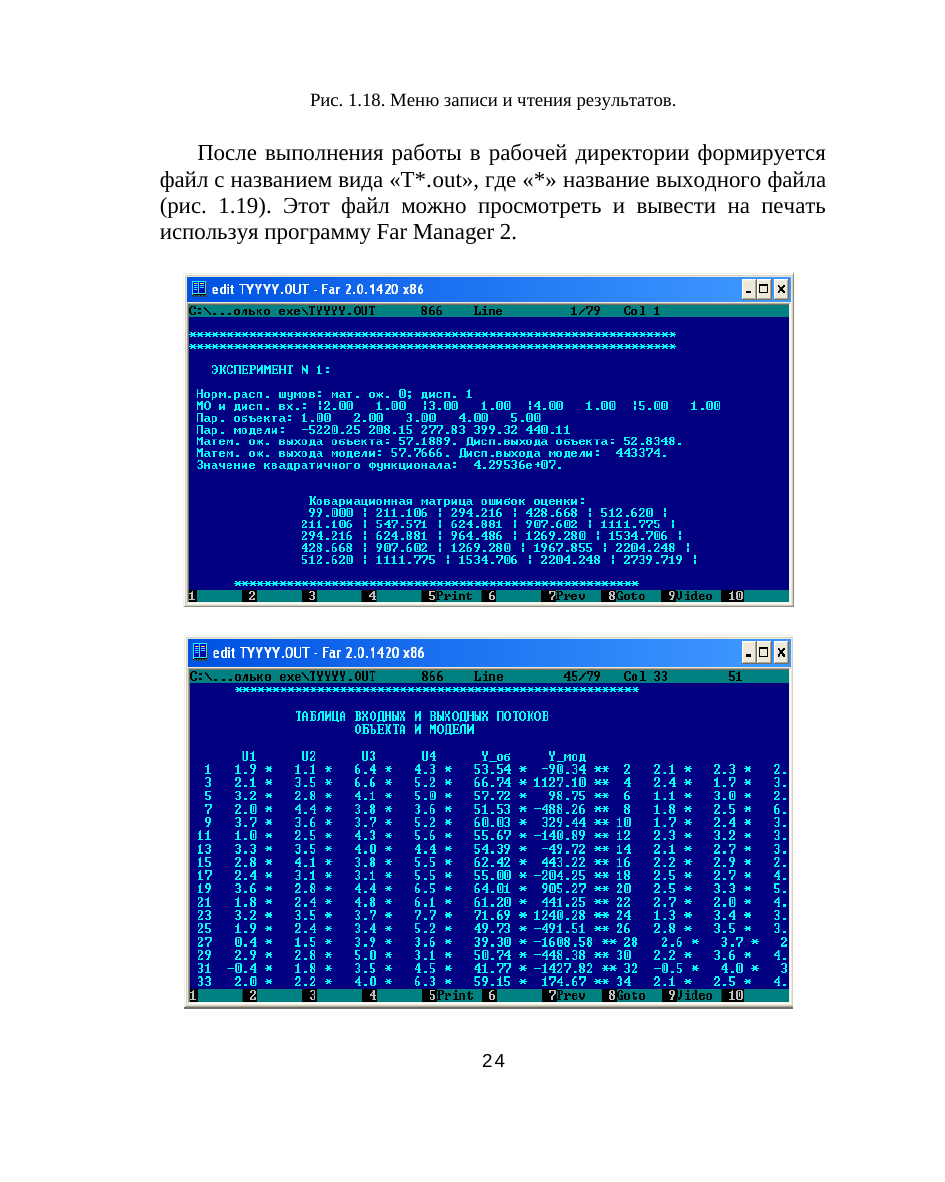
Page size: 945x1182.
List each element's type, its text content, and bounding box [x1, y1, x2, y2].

picture [183, 273, 794, 607]
text Рис. 1.18. Меню записи и чтения результатов. [159, 89, 827, 110]
picture [184, 635, 793, 1009]
text После выполнения работы в рабочей директории формируется файл с названием вида «Т*.out», где «*» название выходного файла (рис. 1.19). Этот файл можно просмотреть и вывести на печать используя программу Far Manager 2. [159, 139, 827, 245]
